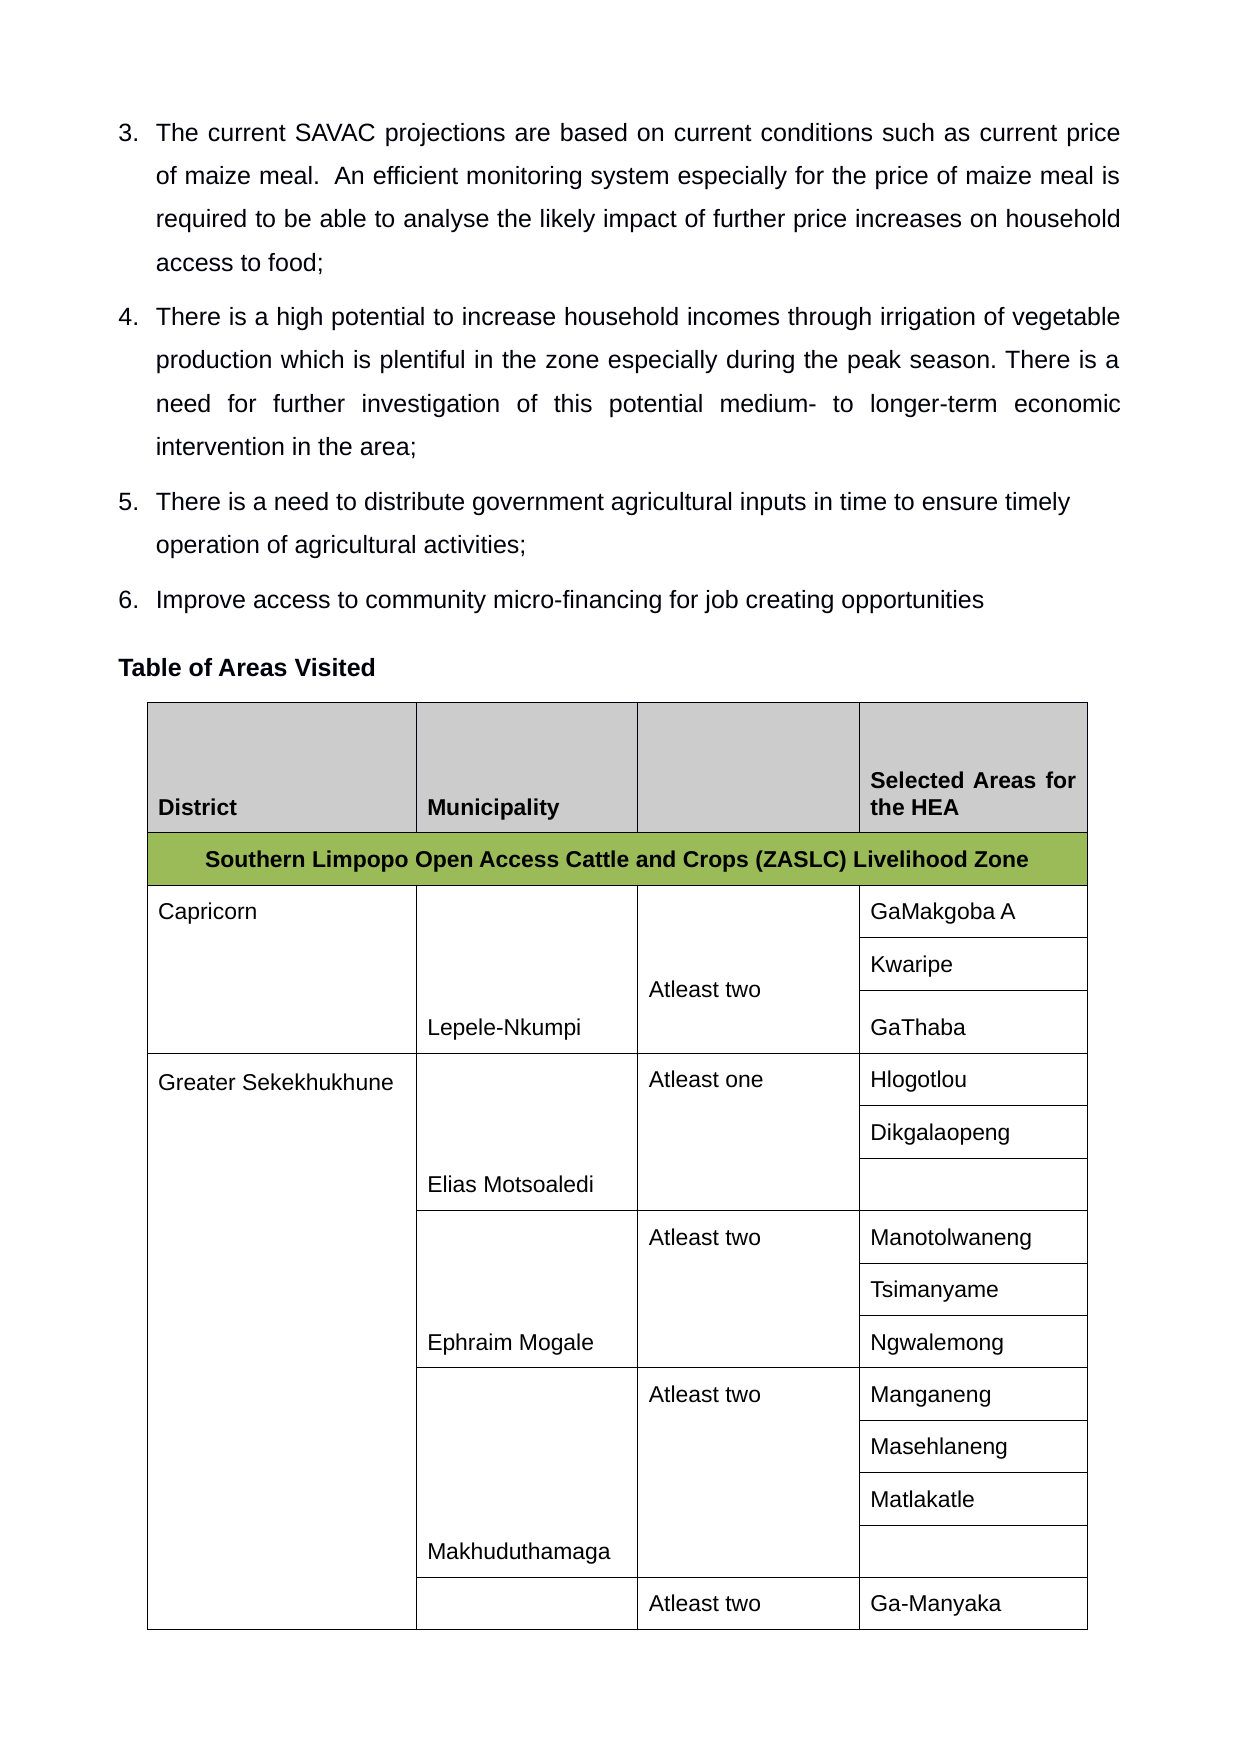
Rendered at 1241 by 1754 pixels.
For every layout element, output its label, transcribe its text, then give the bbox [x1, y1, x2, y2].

list The current SAVAC projections are based on current conditions such as current price of maize meal. An efficient monitoring system especially for the price of maize meal is required to be able to analyse the likely impact of further price increases on household access to food; [118, 118, 1122, 276]
table_cell Atleast two [638, 1578, 859, 1629]
table_cell Ga-Manyaka [860, 1578, 1087, 1629]
table_cell Elias Motsoaledi [417, 1054, 637, 1210]
table_cell [860, 1159, 1087, 1210]
table_cell Masehlaneng [860, 1421, 1087, 1472]
list Improve access to community micro-financing for job creating opportunities [118, 585, 1122, 613]
table_cell Manotolwaneng [860, 1211, 1087, 1262]
table_cell Ephraim Mogale [417, 1211, 637, 1367]
table_cell GaMakgoba A [860, 886, 1087, 937]
list There is a need to distribute government agricultural inputs in time to ensure timely operation of agricultural activities; [118, 487, 1122, 558]
table_header Selected Areas for the HEA [860, 703, 1087, 832]
table_cell GaThaba [860, 991, 1087, 1053]
table_cell Southern Limpopo Open Access Cattle and Crops (ZASLC) Livelihood Zone [148, 833, 1087, 885]
table_header Municipality [417, 703, 637, 832]
list There is a high potential to increase household incomes through irrigation of vegetable production which is plentiful in the zone especially during the peak season. There is a need for further investigation of this potential medium- to longer-term economic intervention in the area; [118, 302, 1122, 461]
table_cell Makhuduthamaga [417, 1368, 637, 1577]
table_cell Matlakatle [860, 1473, 1087, 1524]
table_cell Manganeng [860, 1368, 1087, 1420]
table_cell Capricorn [148, 886, 416, 1053]
table_header [638, 703, 859, 832]
table_cell Lepele-Nkumpi [417, 886, 637, 1053]
table_header District [148, 703, 416, 832]
table_cell [860, 1526, 1087, 1577]
table_cell [417, 1578, 637, 1629]
table_cell Atleast two [638, 1211, 859, 1367]
table_cell Hlogotlou [860, 1054, 1087, 1105]
table_cell Atleast one [638, 1054, 859, 1210]
table_cell Dikgalaopeng [860, 1106, 1087, 1158]
table_cell Ngwalemong [860, 1316, 1087, 1367]
table_cell Tsimanyame [860, 1264, 1087, 1315]
table_cell Kwaripe [860, 938, 1087, 989]
subtitle Table of Areas Visited [118, 653, 1122, 682]
table_cell Greater Sekekhukhune [148, 1054, 416, 1629]
table_cell Atleast two [638, 1368, 859, 1577]
table_cell Atleast two [638, 886, 859, 1053]
